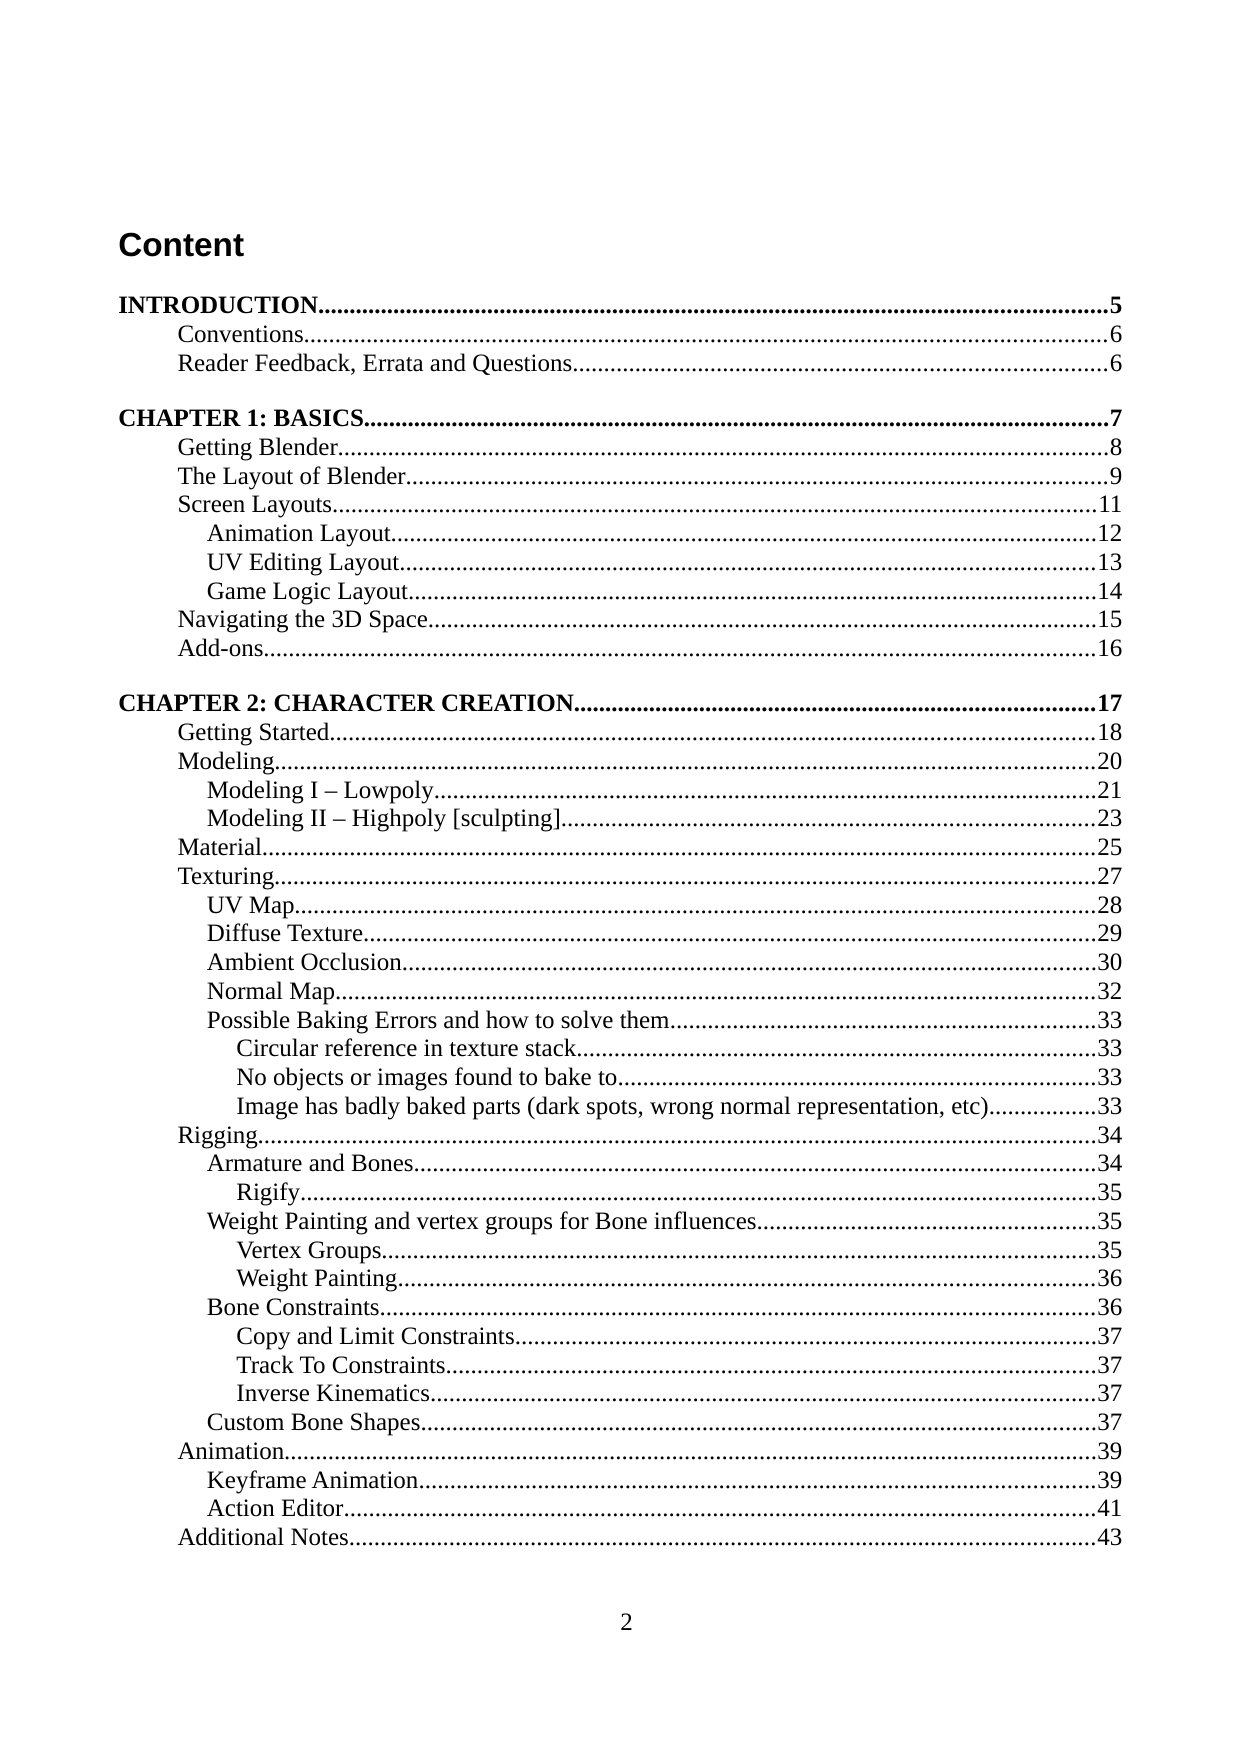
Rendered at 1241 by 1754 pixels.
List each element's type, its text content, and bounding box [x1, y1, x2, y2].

text Getting Blender 8 [177, 432, 1122, 461]
text No objects or images found to bake to 33 [236, 1062, 1122, 1091]
text Diffuse Texture 29 [207, 918, 1122, 947]
text Getting Started 18 [177, 717, 1122, 746]
text The Layout of Blender 9 [177, 461, 1122, 489]
text Image has badly baked parts (dark spots, wrong normal representation, etc) 33 [236, 1091, 1122, 1120]
text Weight Painting 36 [236, 1263, 1122, 1292]
text Screen Layouts 11 [177, 489, 1122, 518]
text Navigating the 3D Space 15 [177, 604, 1122, 633]
text Weight Painting and vertex groups for Bone influences 35 [207, 1206, 1122, 1235]
text Possible Baking Errors and how to solve them 33 [207, 1005, 1122, 1033]
text Circular reference in texture stack 33 [236, 1033, 1122, 1062]
subtitle Content [118, 225, 1122, 264]
text Texturing 27 [177, 861, 1122, 890]
text Modeling 20 [177, 746, 1122, 775]
text Chapter 2: Character Creation 17 [118, 688, 1122, 717]
text Ambient Occlusion 30 [207, 947, 1122, 976]
text Track To Constraints 37 [236, 1350, 1122, 1378]
text Add-ons 16 [177, 633, 1122, 662]
text Rigify 35 [236, 1177, 1122, 1206]
text Animation Layout 12 [207, 518, 1122, 547]
text Copy and Limit Constraints 37 [236, 1321, 1122, 1350]
text Normal Map 32 [207, 976, 1122, 1005]
text Conventions 6 [177, 319, 1122, 348]
text Game Logic Layout 14 [207, 576, 1122, 604]
text Vertex Groups 35 [236, 1235, 1122, 1263]
text Rigging 34 [177, 1120, 1122, 1148]
text Additional Notes 43 [177, 1522, 1122, 1551]
text UV Map 28 [207, 890, 1122, 918]
text Bone Constraints 36 [207, 1292, 1122, 1321]
text Reader Feedback, Errata and Questions 6 [177, 348, 1122, 377]
text Material 25 [177, 832, 1122, 861]
text Armature and Bones 34 [207, 1148, 1122, 1177]
text Modeling I – Lowpoly 21 [207, 775, 1122, 803]
text UV Editing Layout 13 [207, 547, 1122, 576]
text Introduction 5 [118, 290, 1122, 319]
text Inverse Kinematics 37 [236, 1378, 1122, 1407]
text Custom Bone Shapes 37 [207, 1407, 1122, 1436]
text Modeling II – Highpoly [sculpting] 23 [207, 803, 1122, 832]
text Action Editor 41 [207, 1493, 1122, 1522]
text Chapter 1: Basics 7 [118, 403, 1122, 432]
text Keyframe Animation 39 [207, 1465, 1122, 1493]
text Animation 39 [177, 1436, 1122, 1465]
